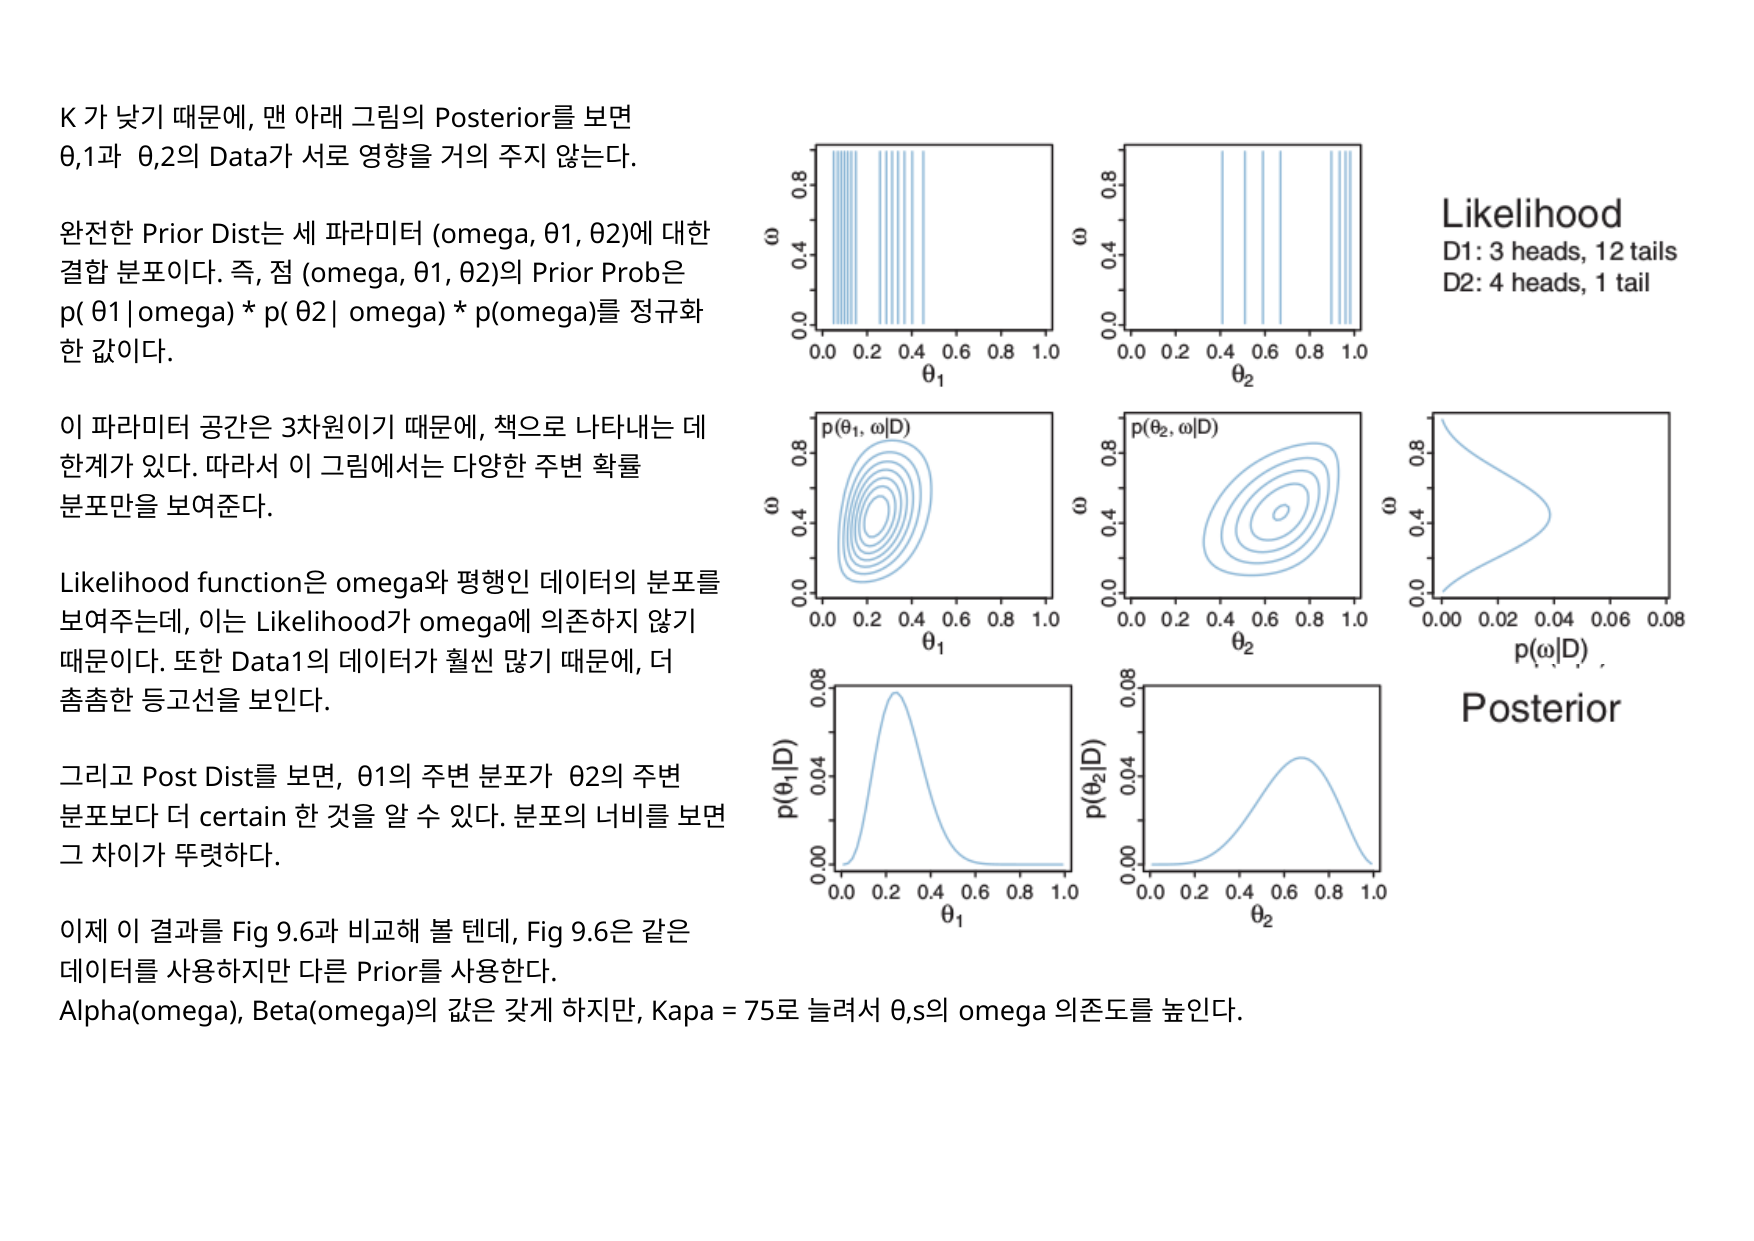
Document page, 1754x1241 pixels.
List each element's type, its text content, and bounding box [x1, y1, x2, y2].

text 완전한 Prior Dist는 세 파라미터 (omega, θ1, θ2)에 대한 결합 분포이다. 즉, 점 (omega, θ1, θ2)의 Prior Prob은 p( θ1|omega) * p( θ2| omega) * p(omega)를 정규화 한 값이다. [59, 212, 733, 369]
picture [733, 121, 1754, 940]
text Likelihood function은 omega와 평행인 데이터의 분포를 보여주는데, 이는 Likelihood가 omega에 의존하지 않기 때문이다. 또한 Data1의 데이터가 훨씬 많기 때문에, 더 촘촘한 등고선을 보인다. [59, 561, 733, 718]
text 이 파라미터 공간은 3차원이기 때문에, 책으로 나타내는 데 한계가 있다. 따라서 이 그림에서는 다양한 주변 확률 분포만을 보여준다. [59, 406, 733, 524]
text Alpha(omega), Beta(omega)의 값은 갖게 하지만, Kapa = 75로 늘려서 θ,s의 omega 의존도를 높인다. [59, 989, 1695, 1028]
text θ,1과 θ,2의 Data가 서로 영향을 거의 주지 않는다. [59, 135, 733, 175]
text 그리고 Post Dist를 보면, θ1의 주변 분포가 θ2의 주변 분포보다 더 certain 한 것을 알 수 있다. 분포의 너비를 보면 그 차이가 뚜렷하다. [59, 755, 733, 873]
text K 가 낮기 때문에, 맨 아래 그림의 Posterior를 보면 [59, 96, 1695, 135]
text [1664, 755, 1695, 873]
text 이제 이 결과를 Fig 9.6과 비교해 볼 텐데, Fig 9.6은 같은 데이터를 사용하지만 다른 Prior를 사용한다. [59, 910, 1695, 989]
